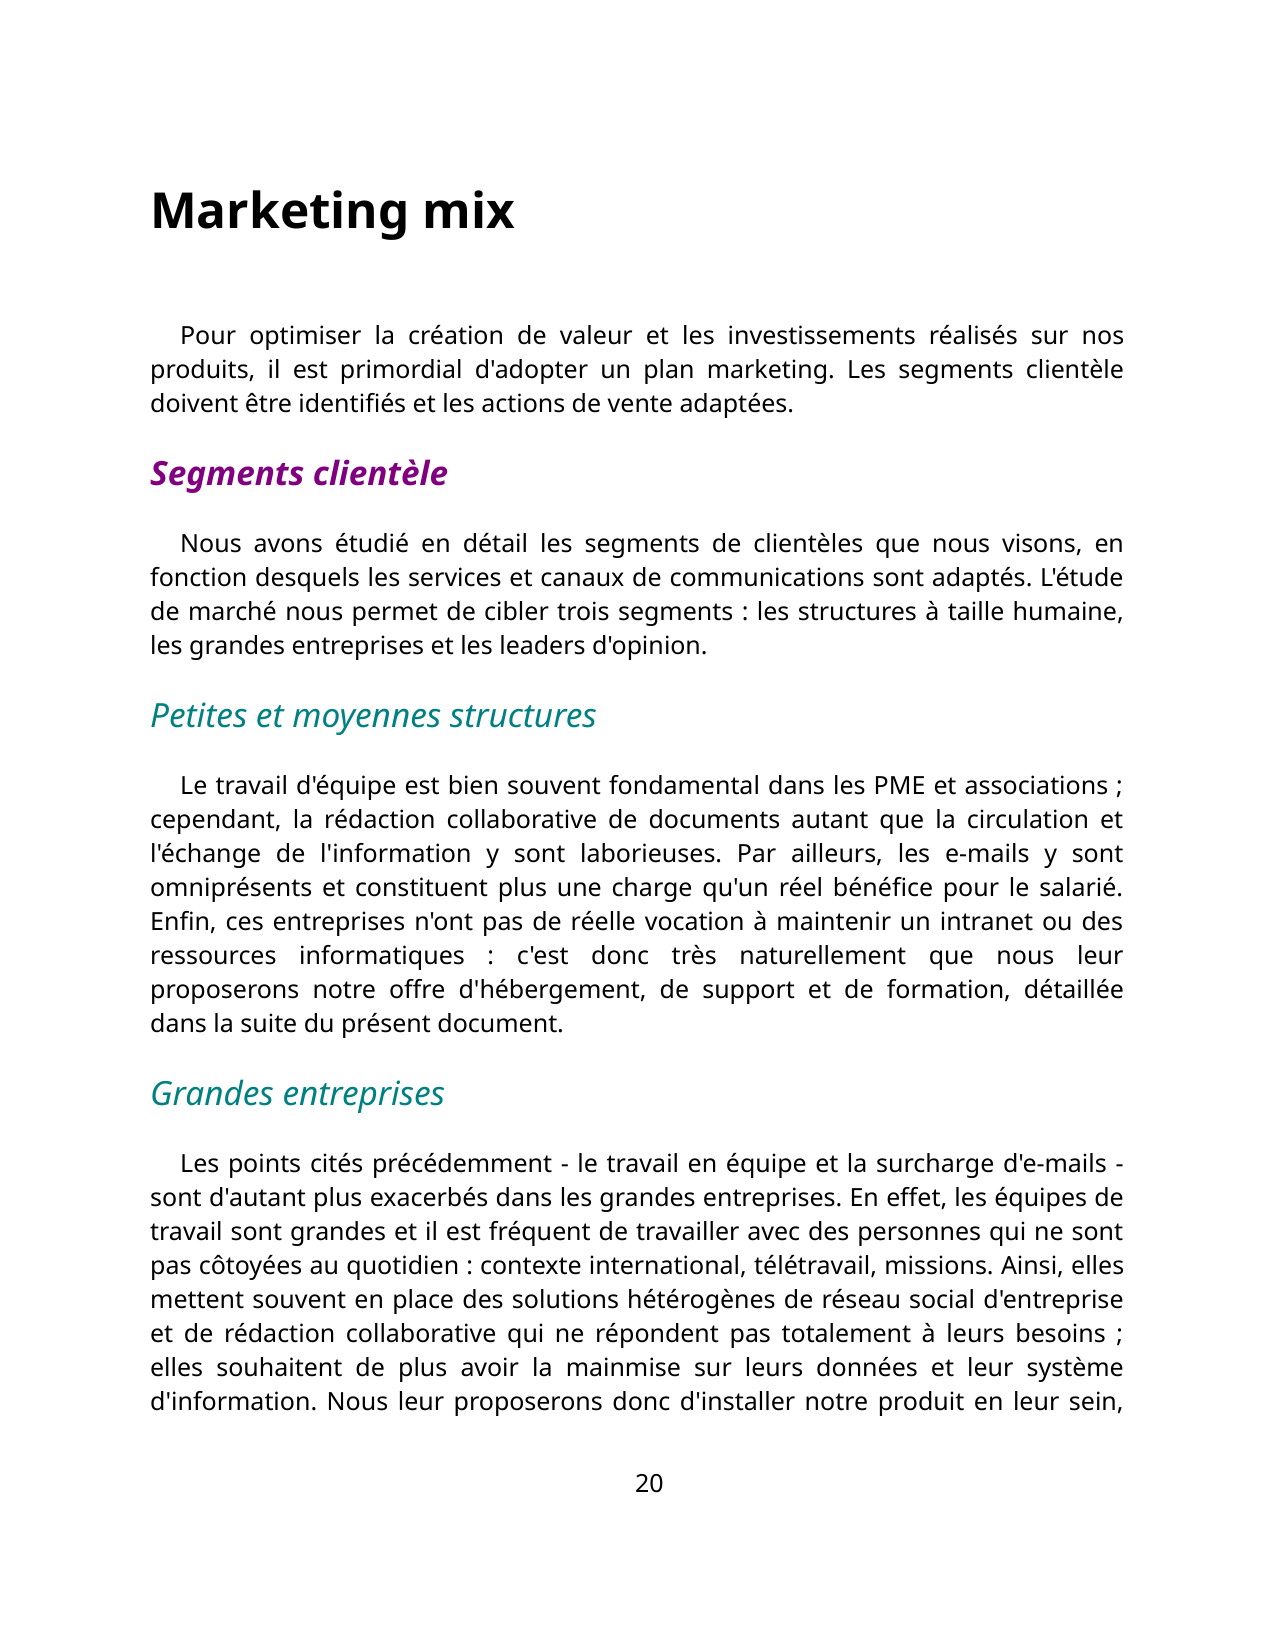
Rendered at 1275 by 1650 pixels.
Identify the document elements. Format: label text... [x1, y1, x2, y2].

text Nous avons étudié en détail les segments de clientèles que nous visons, en fonction desquels les services et canaux de communications sont adaptés. L'étude de marché nous permet de cibler trois segments : les structures à taille humaine, les grandes entreprises et les leaders d'opinion. [150, 526, 1125, 662]
subtitle Petites et moyennes structures [150, 692, 1125, 737]
text Les points cités précédemment - le travail en équipe et la surcharge d'e-mails - sont d'autant plus exacerbés dans les grandes entreprises. En effet, les équipes de travail sont grandes et il est fréquent de travailler avec des personnes qui ne sont pas côtoyées au quotidien : contexte international, télétravail, missions. Ainsi, elles mettent souvent en place des solutions hétérogènes de réseau social d'entreprise et de rédaction collaborative qui ne répondent pas totalement à leurs besoins ; elles souhaitent de plus avoir la mainmise sur leurs données et leur système d'information. Nous leur proposerons donc d'installer notre produit en leur sein, [150, 1145, 1125, 1418]
text Le travail d'équipe est bien souvent fondamental dans les PME et associations ; cependant, la rédaction collaborative de documents autant que la circulation et l'échange de l'information y sont laborieuses. Par ailleurs, les e-mails y sont omniprésents et constituent plus une charge qu'un réel bénéfice pour le salarié. Enfin, ces entreprises n'ont pas de réelle vocation à maintenir un intranet ou des ressources informatiques : c'est donc très naturellement que nous leur proposerons notre offre d'hébergement, de support et de formation, détaillée dans la suite du présent document. [150, 767, 1125, 1040]
subtitle Marketing mix [150, 176, 1125, 243]
text Pour optimiser la création de valeur et les investissements réalisés sur nos produits, il est primordial d'adopter un plan marketing. Les segments clientèle doivent être identifiés et les actions de vente adaptées. [150, 318, 1125, 420]
subtitle Segments clientèle [150, 450, 1125, 496]
subtitle Grandes entreprises [150, 1070, 1125, 1115]
